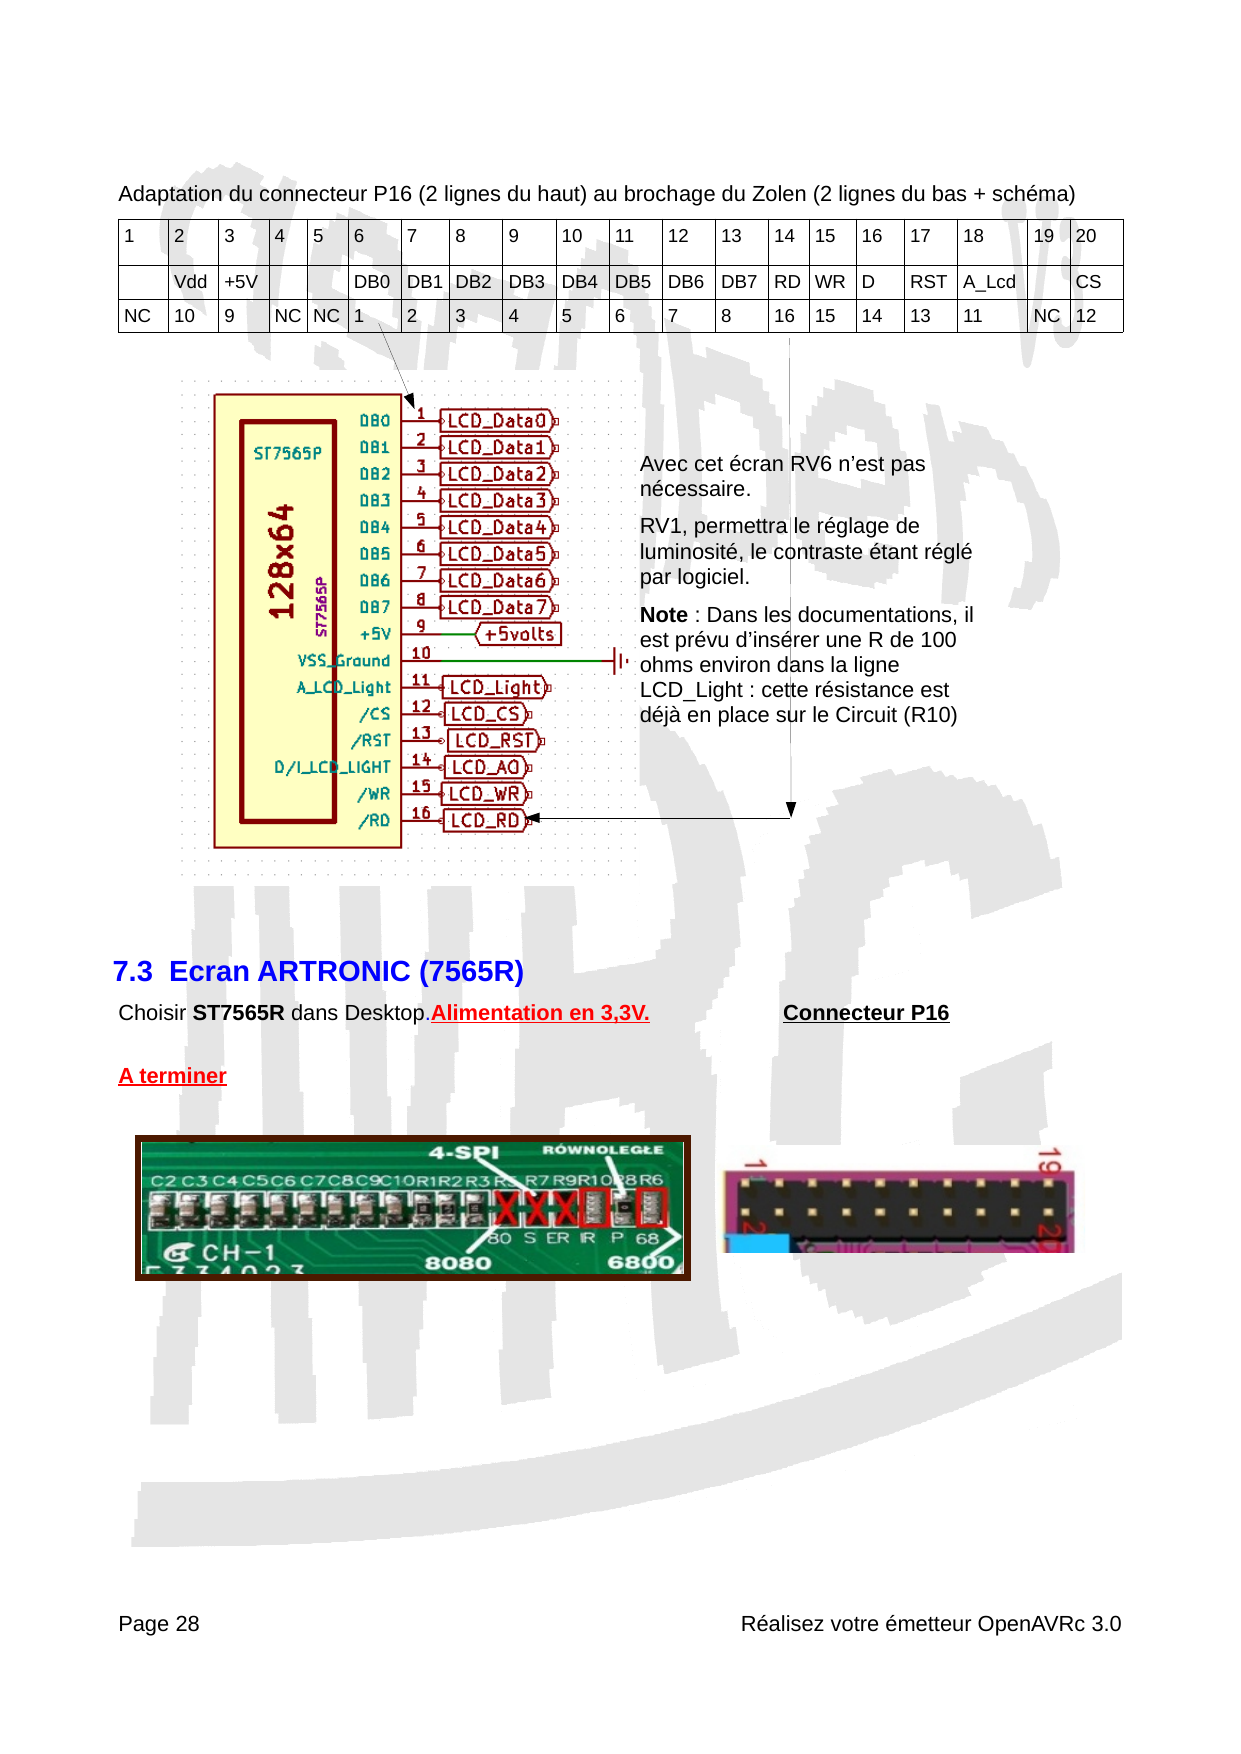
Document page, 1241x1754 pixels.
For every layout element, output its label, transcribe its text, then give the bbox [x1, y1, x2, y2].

table_cell RD [769, 266, 809, 299]
table_cell 10 [169, 300, 218, 332]
table_cell WR [810, 266, 856, 299]
table_cell NC [308, 300, 348, 332]
table_cell NC [1028, 300, 1070, 332]
text Choisir ST7565R dans Desktop.Alimentation en 3,3V. Connecteur P16 [118, 1000, 1122, 1025]
table_cell 3 [450, 300, 502, 332]
table_cell CS [1071, 266, 1123, 299]
table_cell [1028, 266, 1070, 299]
table_cell NC [270, 300, 307, 332]
table_header 5 [308, 220, 348, 265]
table_header 3 [219, 220, 269, 265]
text RV1, permettra le réglage de luminosité, le contraste étant réglé par logiciel. [791, 513, 988, 589]
table_header 6 [349, 220, 401, 265]
table_header 1 [119, 220, 168, 265]
table_cell +5V [219, 266, 269, 299]
text A terminer [118, 1062, 1122, 1088]
table_header 13 [716, 220, 768, 265]
table_cell 6 [610, 300, 662, 332]
table_header 4 [270, 220, 307, 265]
table_cell 11 [958, 300, 1027, 332]
table_header 10 [557, 220, 609, 265]
table_cell DB5 [610, 266, 662, 299]
table_cell 4 [503, 300, 556, 332]
table_cell DB2 [450, 266, 502, 299]
table_header 12 [663, 220, 715, 265]
text Avec cet écran RV6 n’est pas nécessaire. [791, 450, 988, 501]
table_cell RST [905, 266, 957, 299]
table_cell DB3 [503, 266, 556, 299]
table_cell Vdd [169, 266, 218, 299]
table_header 16 [857, 220, 904, 265]
table_cell D [857, 266, 904, 299]
picture [716, 1145, 1086, 1253]
table_cell A_Lcd [958, 266, 1027, 299]
table_cell 8 [716, 300, 768, 332]
table_cell 5 [557, 300, 609, 332]
picture [173, 370, 640, 886]
table_cell 16 [769, 300, 809, 332]
table_cell 12 [1071, 300, 1123, 332]
text Note : Dans les documentations, il est prévu d’insérer une R de 100 ohms environ dans la ligne LCD_Light : cette résistance est déjà en place sur le Circuit (R10) [640, 601, 790, 727]
table_cell DB1 [402, 266, 449, 299]
table_header 19 [1028, 220, 1070, 265]
table_cell [119, 266, 168, 299]
text Avec cet écran RV6 n’est pas nécessaire. [640, 450, 789, 501]
table_cell 2 [402, 300, 449, 332]
table_cell DB6 [663, 266, 715, 299]
table_header 11 [610, 220, 662, 265]
table_header 15 [810, 220, 856, 265]
table_header 18 [958, 220, 1027, 265]
table_cell 15 [810, 300, 856, 332]
subtitle 7.3 Ecran ARTRONIC (7565R) [112, 954, 1122, 988]
table_cell DB4 [557, 266, 609, 299]
text Adaptation du connecteur P16 (2 lignes du haut) au brochage du Zolen (2 lignes du bas + schéma) [118, 181, 1122, 206]
table_header 9 [503, 220, 556, 265]
table_header 2 [169, 220, 218, 265]
table_cell [308, 266, 348, 299]
table_cell 1 [349, 300, 401, 332]
table_cell 14 [857, 300, 904, 332]
table_cell 13 [905, 300, 957, 332]
text Note : Dans les documentations, il est prévu d’insérer une R de 100 ohms environ dans la ligne LCD_Light : cette résistance est déjà en place sur le Circuit (R10) [791, 601, 988, 727]
table_header 7 [402, 220, 449, 265]
table_cell NC [119, 300, 168, 332]
text RV1, permettra le réglage de luminosité, le contraste étant réglé par logiciel. [640, 513, 790, 589]
table_cell DB7 [716, 266, 768, 299]
table_header 14 [769, 220, 809, 265]
table_cell 9 [219, 300, 269, 332]
table_header 20 [1071, 220, 1123, 265]
table_cell DB0 [349, 266, 401, 299]
picture [143, 1143, 683, 1273]
table_header 8 [450, 220, 502, 265]
table_header 17 [905, 220, 957, 265]
table_cell 7 [663, 300, 715, 332]
table_cell [270, 266, 307, 299]
